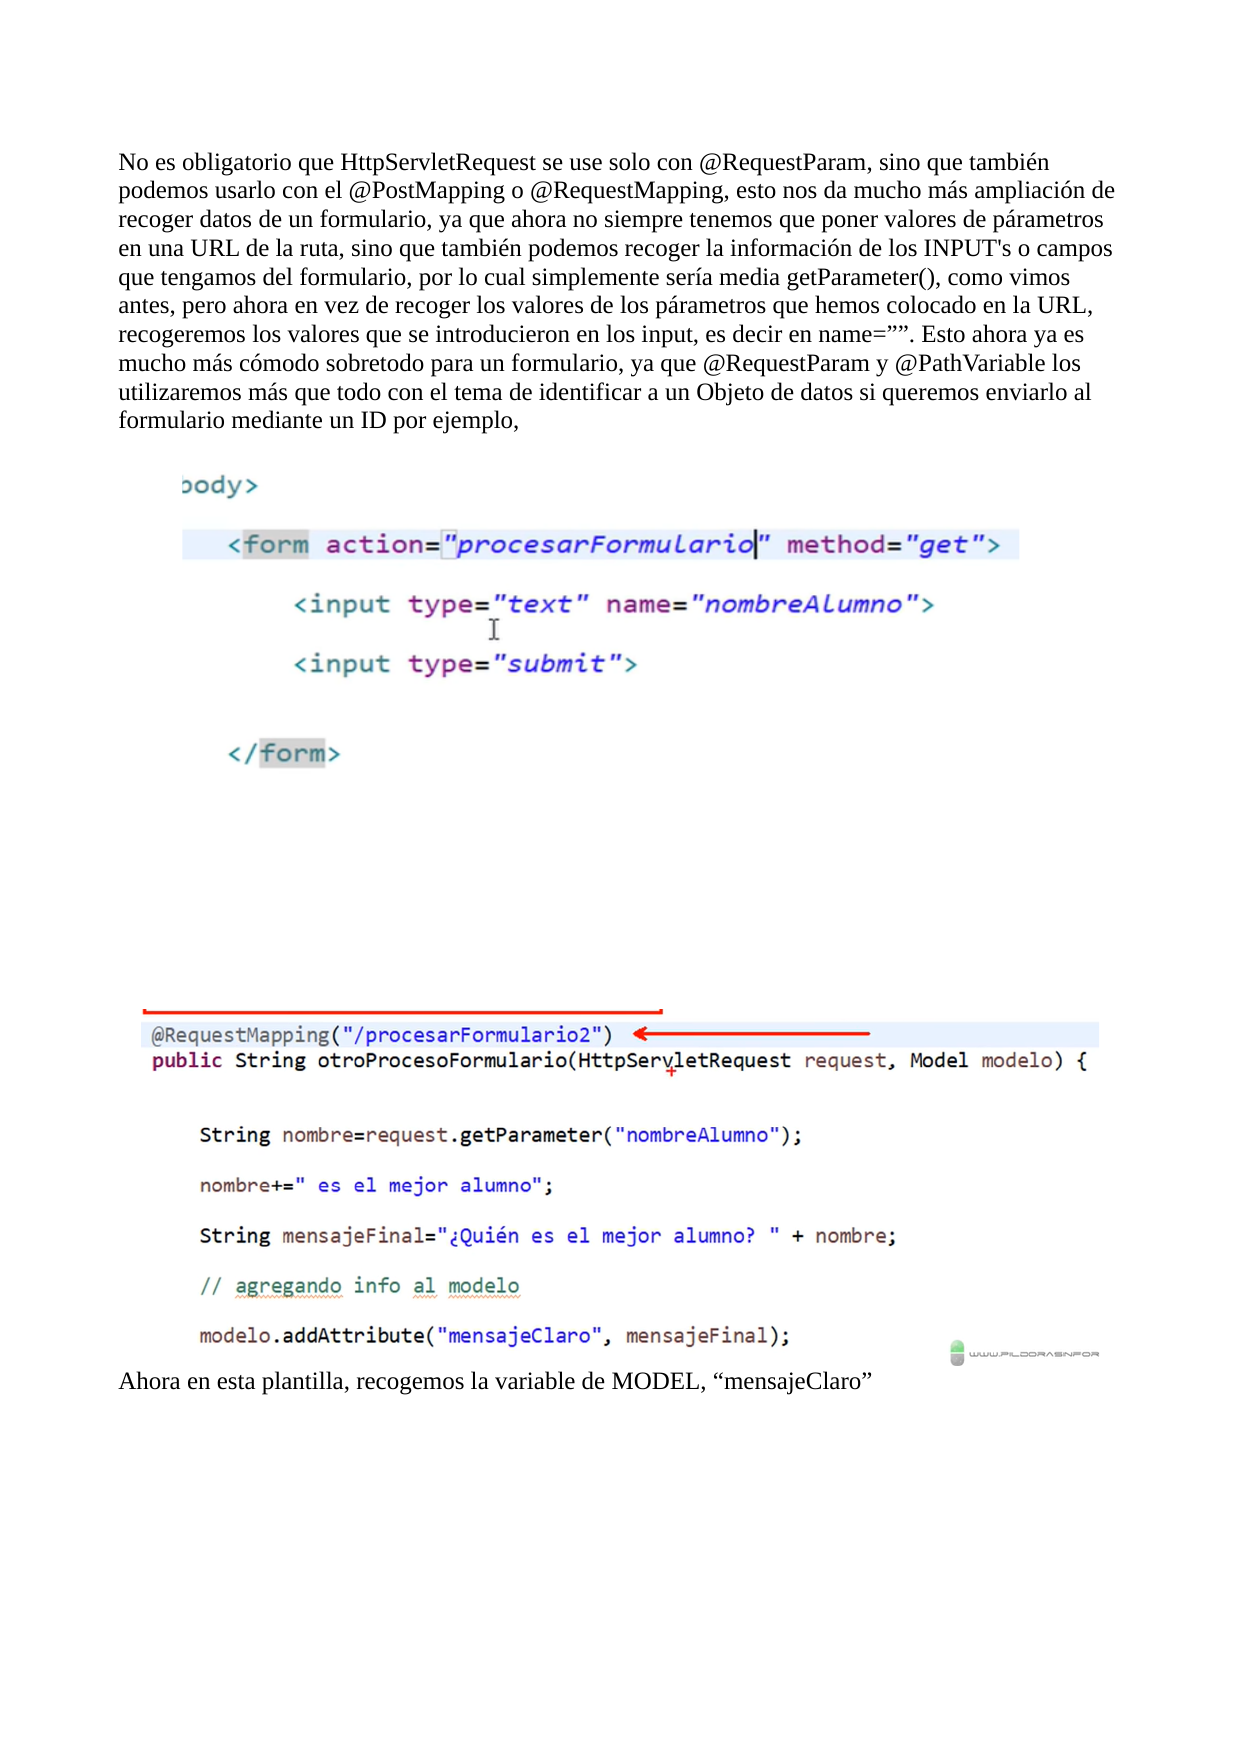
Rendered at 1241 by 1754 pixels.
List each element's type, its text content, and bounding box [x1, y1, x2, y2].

text No es obligatorio que HttpServletRequest se use solo con @RequestParam, sino que también podemos usarlo con el @PostMapping o @RequestMapping, esto nos da mucho más ampliación de recoger datos de un formulario, ya que ahora no siempre tenemos que poner valores de párametros en una URL de la ruta, sino que también podemos recoger la información de los INPUT's o campos que tengamos del formulario, por lo cual simplemente sería media getParameter(), como vimos antes, pero ahora en vez de recoger los valores de los párametros que hemos colocado en la URL, recogeremos los valores que se introducieron en los input, es decir en name=””. Esto ahora ya es mucho más cómodo sobretodo para un formulario, ya que @RequestParam y @PathVariable los utilizaremos más que todo con el tema de identificar a un Objeto de datos si queremos enviarlo al formulario mediante un ID por ejemplo, [118, 147, 1122, 434]
picture [141, 1009, 1100, 1366]
picture [182, 470, 1020, 779]
text Ahora en esta plantilla, recogemos la variable de MODEL, “mensajeClaro” [118, 1009, 1122, 1394]
